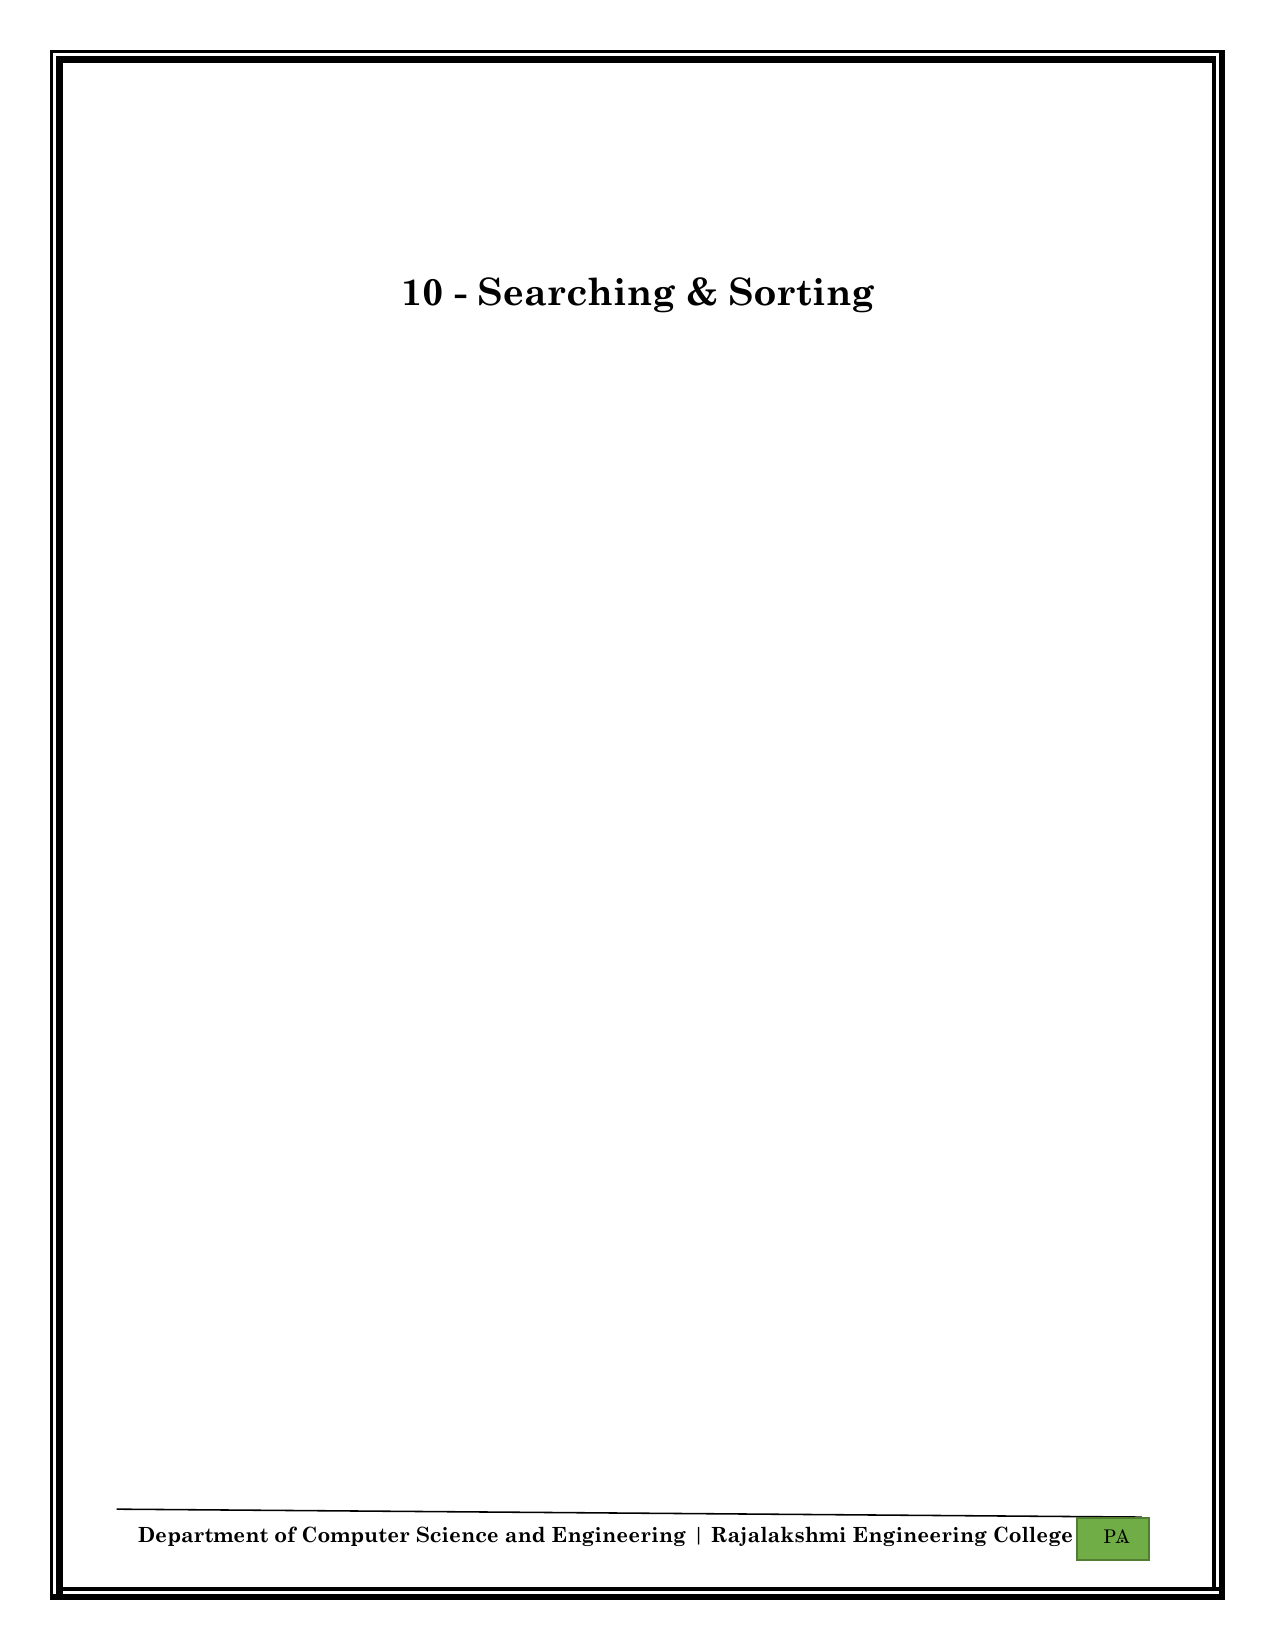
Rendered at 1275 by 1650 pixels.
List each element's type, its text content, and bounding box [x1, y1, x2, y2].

text 10 - Searching & Sorting [150, 268, 1125, 313]
